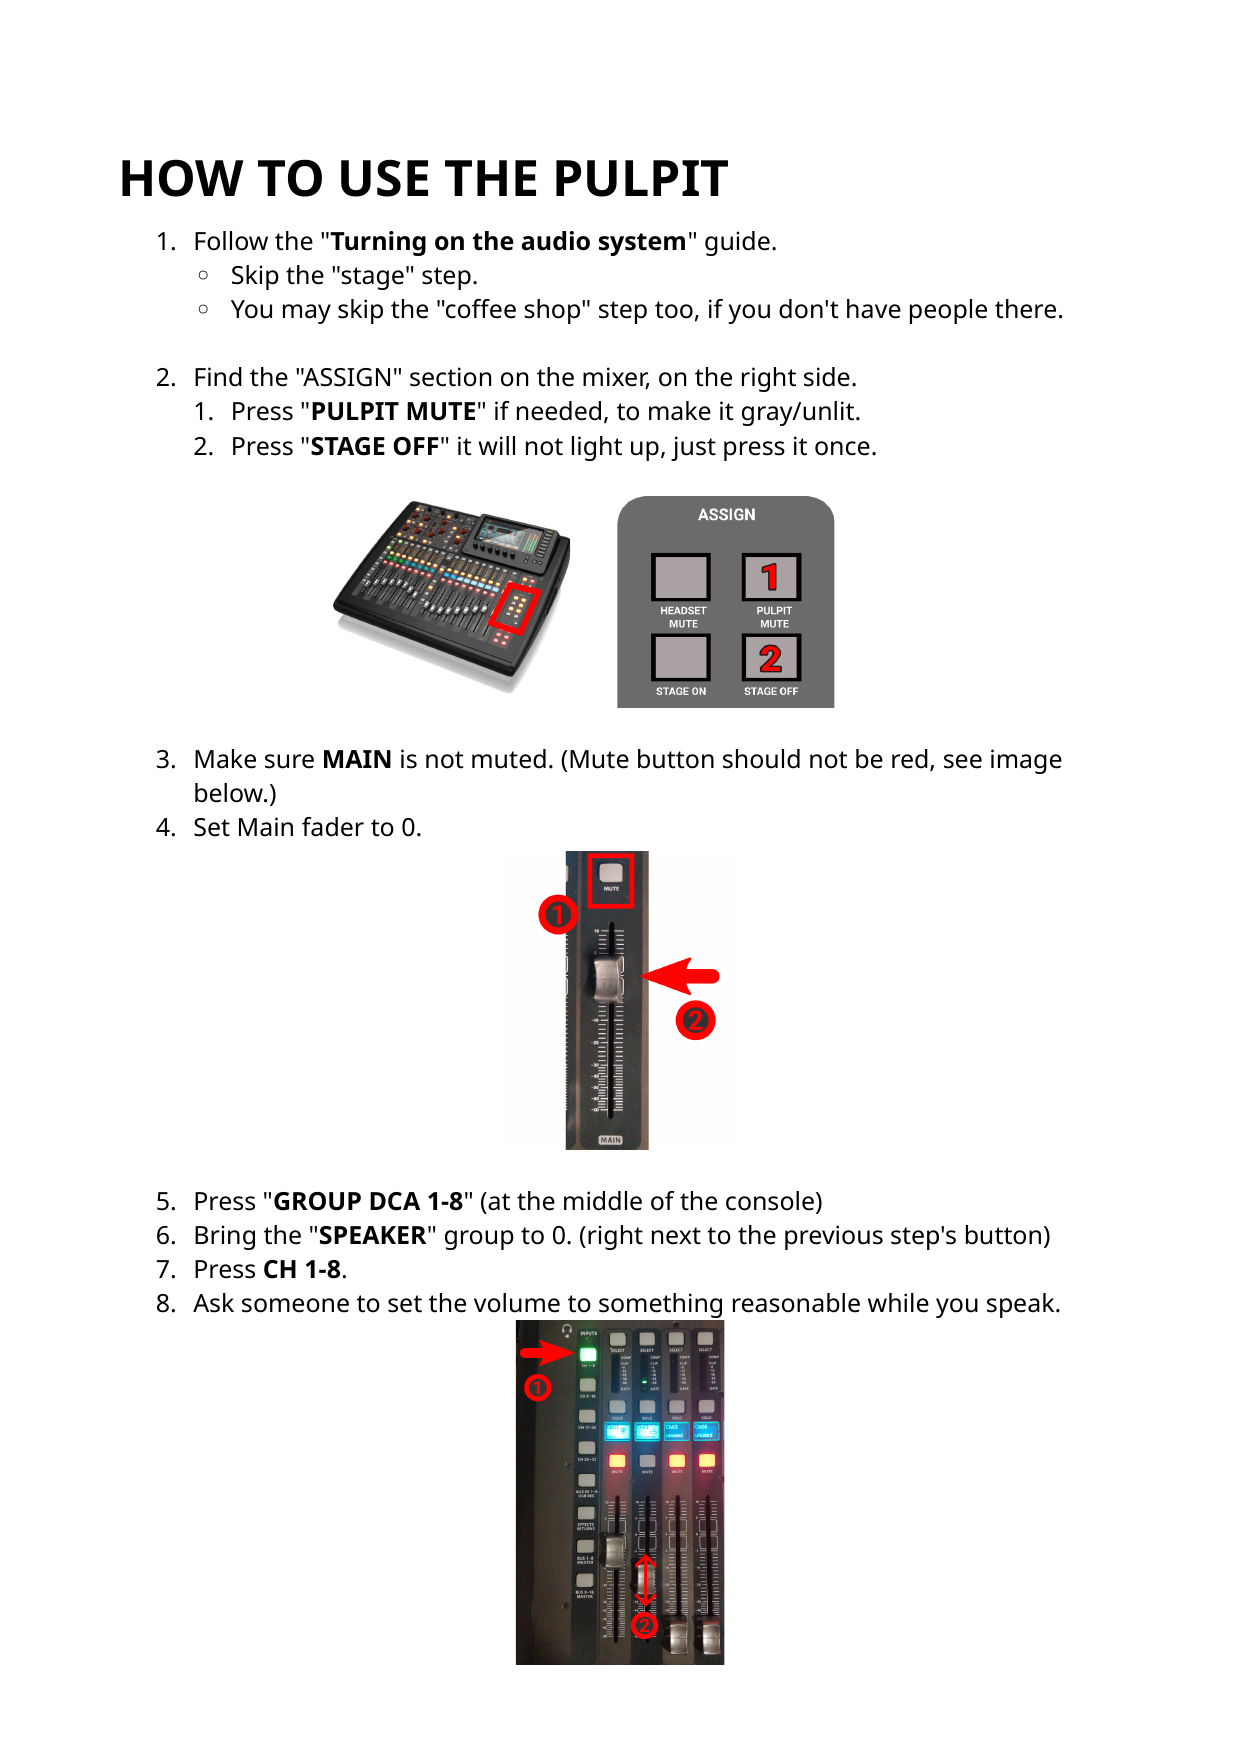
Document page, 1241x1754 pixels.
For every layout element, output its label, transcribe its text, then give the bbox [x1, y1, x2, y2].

picture [617, 496, 835, 708]
list Skip the "stage" step. [193, 258, 1122, 292]
list Make sure MAIN is not muted. (Mute button should not be red, see image below.) [156, 742, 1122, 810]
list Press CH 1-8. [156, 1252, 1122, 1286]
list Set Main fader to 0. [156, 810, 1122, 844]
list Press "STAGE OFF" it will not light up, just press it once. [193, 428, 1122, 496]
list Press "GROUP DCA 1-8" (at the middle of the console) [156, 1184, 1122, 1218]
list Follow the "Turning on the audio system" guide. [156, 224, 1122, 258]
list You may skip the "coffee shop" step too, if you don't have people there. [193, 292, 1122, 360]
list Find the "ASSIGN" section on the mixer, on the right side. [156, 360, 1122, 394]
list Bring the "SPEAKER" group to 0. (right next to the previous step's button) [156, 1218, 1122, 1252]
list Ask someone to set the volume to something reasonable while you speak. [156, 1286, 1122, 1320]
picture [498, 850, 742, 1150]
picture [333, 501, 571, 694]
picture [515, 1320, 725, 1665]
list Press "PULPIT MUTE" if needed, to make it gray/unlit. [193, 394, 1122, 428]
subtitle HOW TO USE THE PULPIT [118, 143, 1122, 211]
